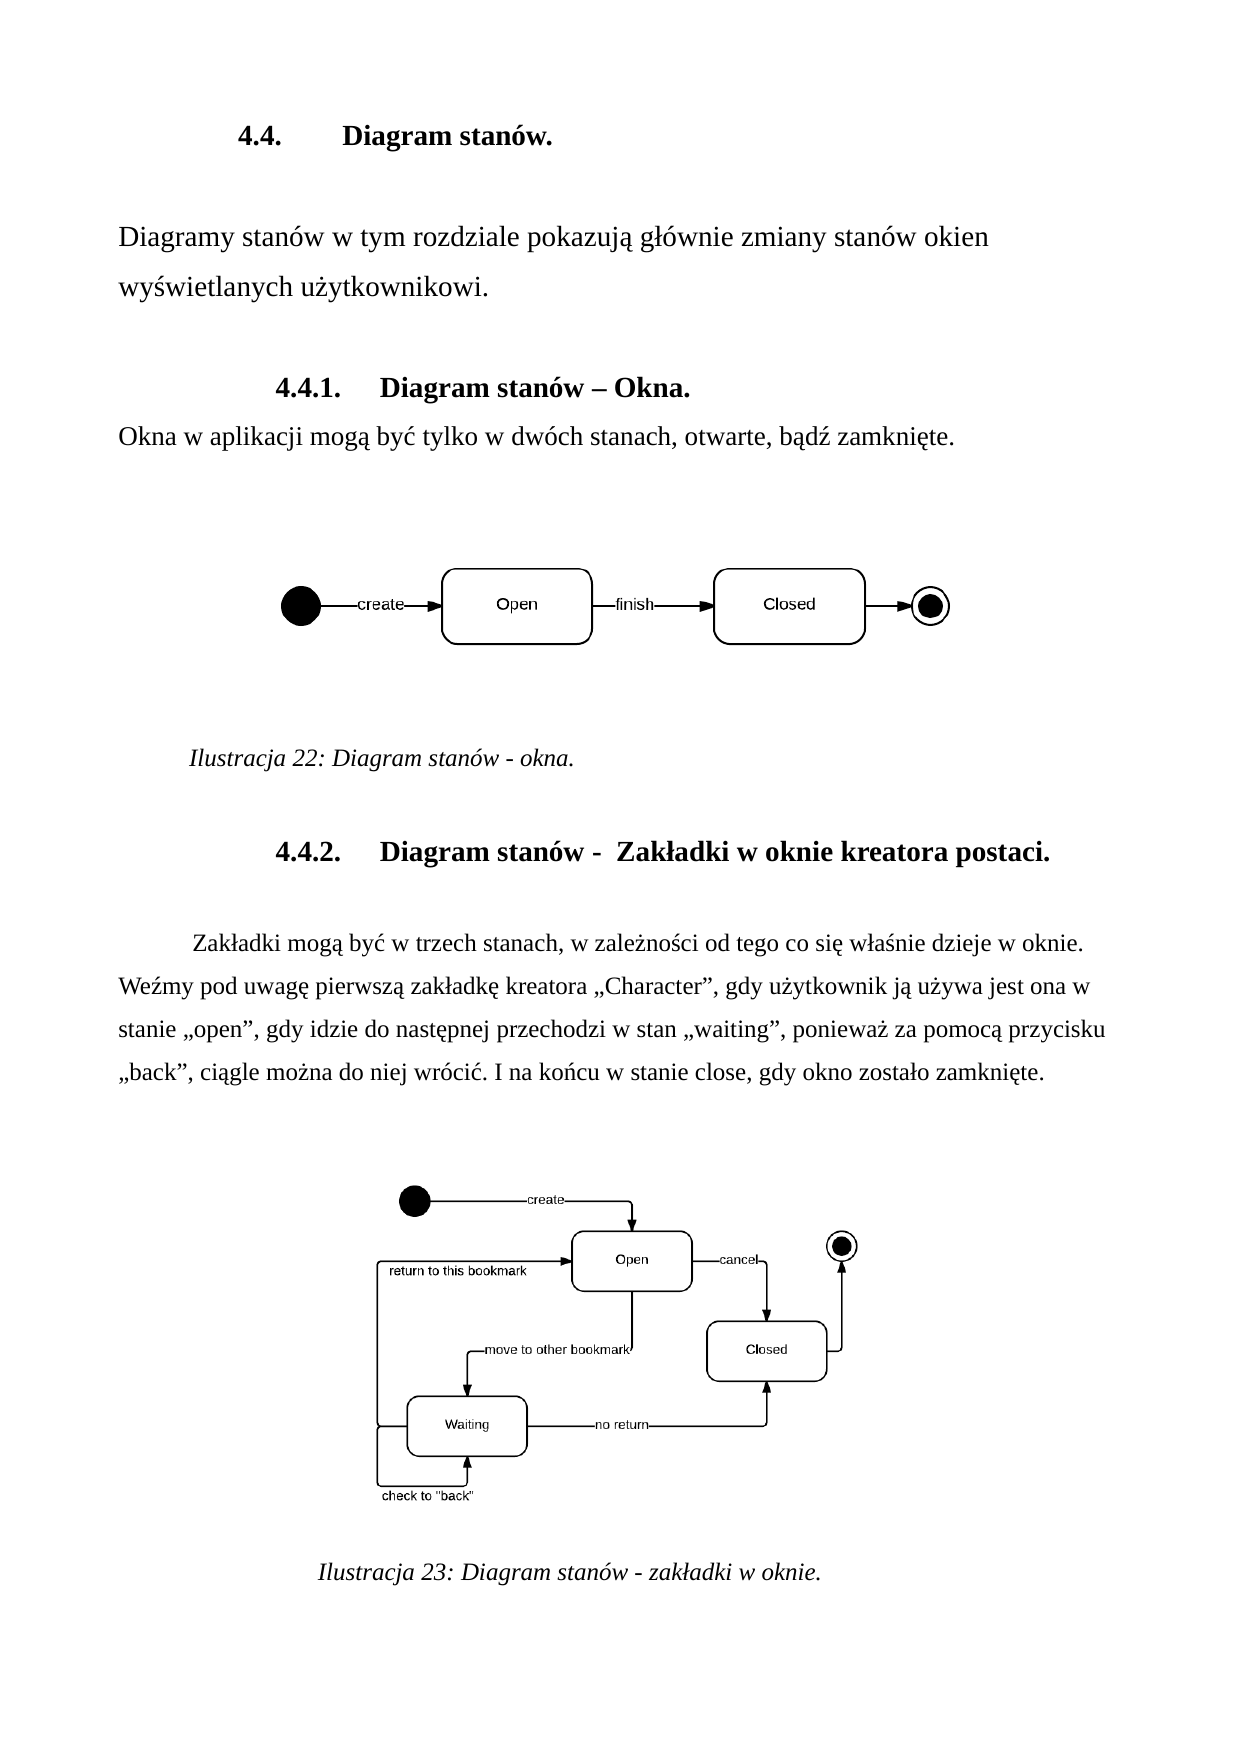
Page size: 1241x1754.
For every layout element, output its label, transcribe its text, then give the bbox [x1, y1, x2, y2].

picture [188, 474, 1052, 744]
text Diagramy stanów w tym rozdziale pokazują głównie zmiany stanów okien wyświetlanych użytkownikowi. [118, 219, 1122, 303]
list Diagram stanów - Zakładki w oknie kreatora postaci. [268, 834, 1122, 868]
text Ilustracja 22: Diagram stanów - okna. [189, 744, 1051, 772]
text Ilustracja 23: Diagram stanów - zakładki w oknie. [318, 1558, 922, 1586]
list Diagram stanów. [231, 118, 1122, 152]
text Okna w aplikacji mogą być tylko w dwóch stanach, otwarte, bądź zamknięte. [118, 420, 1122, 451]
picture [317, 1126, 923, 1558]
text Zakładki mogą być w trzech stanach, w zależności od tego co się właśnie dzieje w oknie. Weźmy pod uwagę pierwszą zakładkę kreatora „Character”, gdy użytkownik ją używa jest ona w stanie „open”, gdy idzie do następnej przechodzi w stan „waiting”, ponieważ za pomocą przycisku „back”, ciągle można do niej wrócić. I na końcu w stanie close, gdy okno zostało zamknięte. [118, 928, 1122, 1086]
list Diagram stanów – Okna. [268, 370, 1122, 403]
text [189, 462, 1051, 474]
